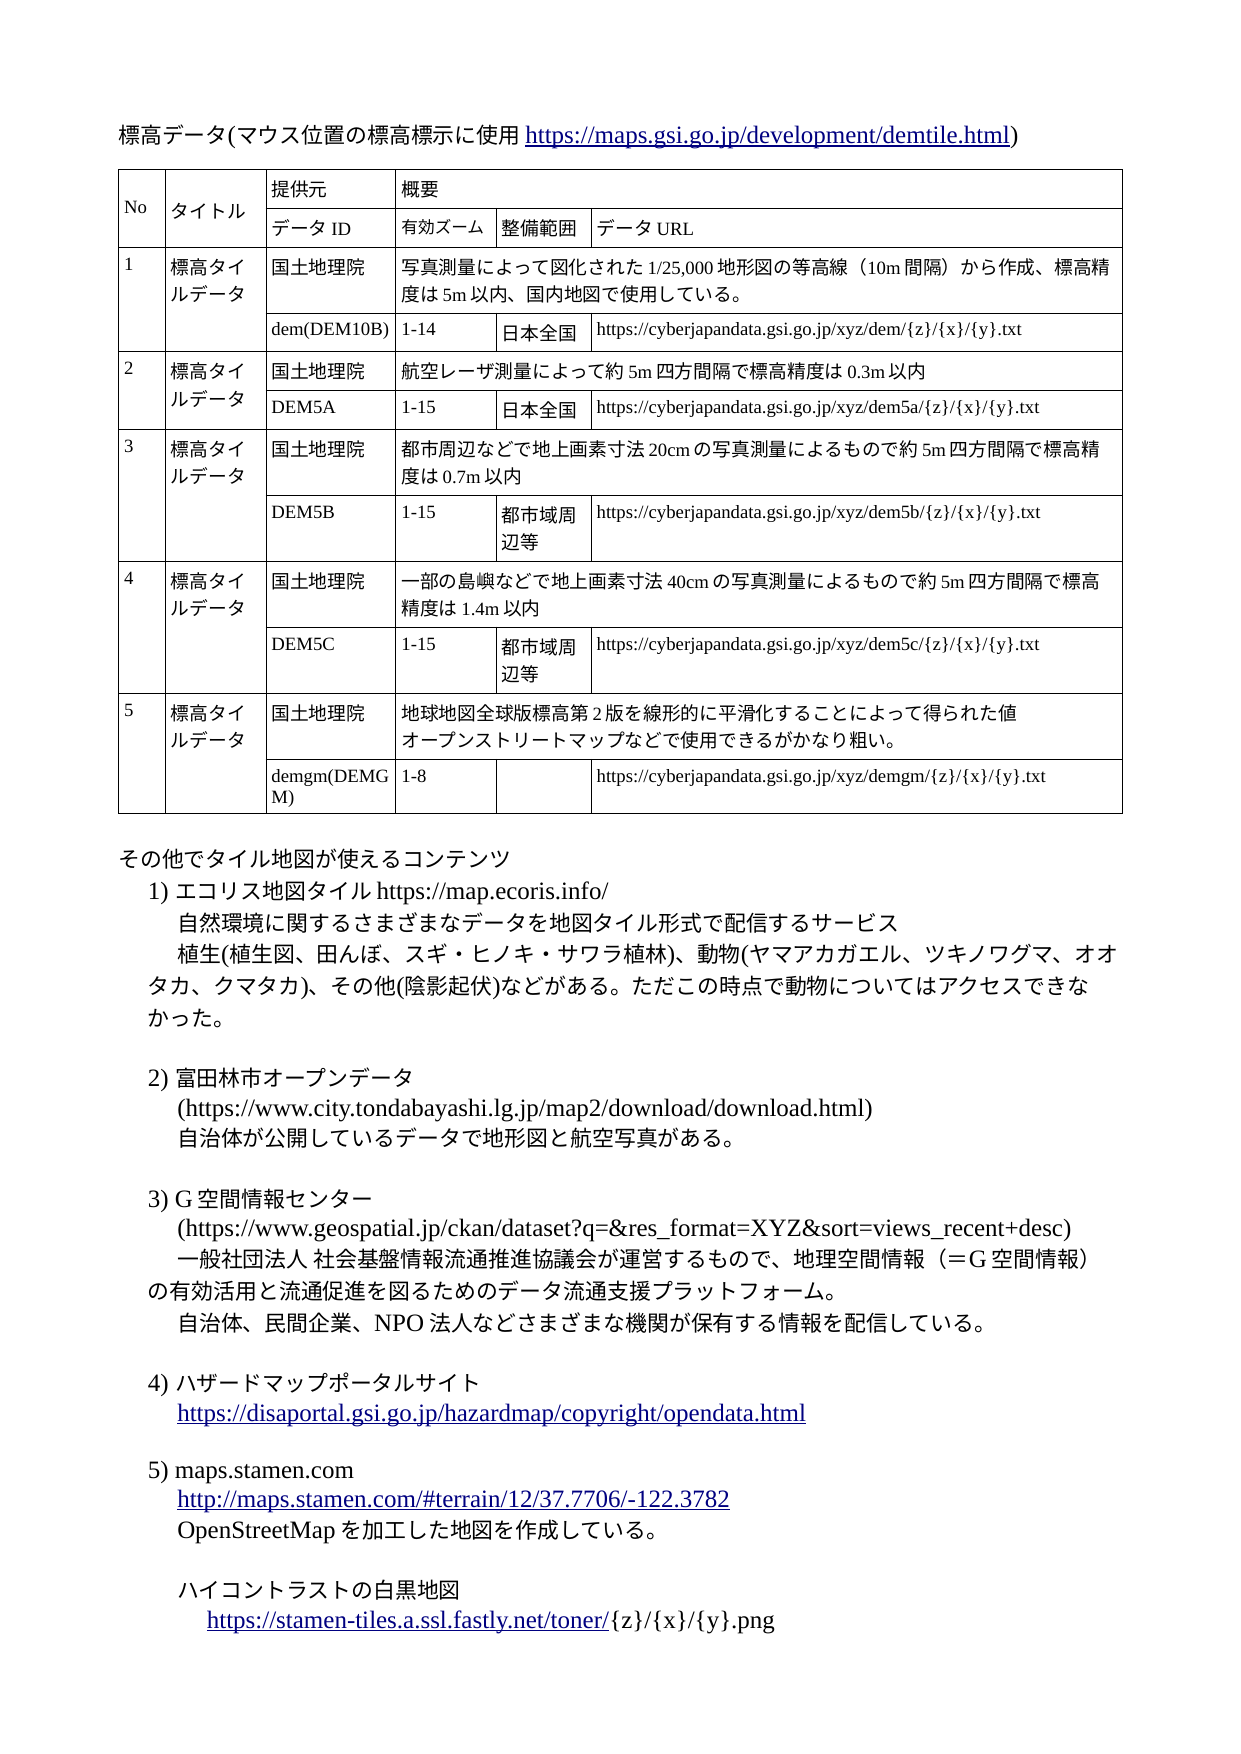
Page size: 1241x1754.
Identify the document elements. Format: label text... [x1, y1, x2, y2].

table_cell DEM5C [267, 628, 395, 693]
text https://disaportal.gsi.go.jp/hazardmap/copyright/opendata.html [148, 1398, 1122, 1426]
text 自治体が公開しているデータで地形図と航空写真がある。 [148, 1121, 1122, 1153]
table_cell 国土地理院 [267, 248, 395, 312]
table_cell 標高タイルデータ [166, 248, 266, 351]
table_cell 1-15 [396, 391, 496, 429]
table_header 概要 [396, 170, 1122, 208]
text 自然環境に関するさまざまなデータを地図タイル形式で配信するサービス [148, 906, 1122, 937]
table_cell demgm(DEMGM) [267, 760, 395, 813]
table_cell DEM5A [267, 391, 395, 429]
table_header 国土地理院 [267, 562, 395, 627]
text 標高データ(マウス位置の標高標示に使用 https://maps.gsi.go.jp/development/demtile.html) [118, 118, 1122, 150]
text (https://www.city.tondabayashi.lg.jp/map2/download/download.html) [148, 1093, 1122, 1121]
text 4) ハザードマップポータルサイト [118, 1366, 1122, 1398]
table_cell 1-14 [396, 314, 496, 351]
table_header No [119, 170, 165, 247]
text OpenStreetMapを加工した地図を作成している。 [148, 1513, 1122, 1544]
table_cell 3 [119, 430, 165, 561]
table_cell 写真測量によって図化された1/25,000地形図の等高線（10m間隔）から作成、標高精度は5m以内、国内地図で使用している。 [396, 248, 1122, 312]
table_cell 1-15 [396, 496, 496, 561]
text その他でタイル地図が使えるコンテンツ [118, 842, 1122, 874]
table_cell 航空レーザ測量によって約5m四方間隔で標高精度は0.3m以内 [396, 352, 1122, 390]
text 自治体、民間企業、NPO法人などさまざまな機関が保有する情報を配信している。 [148, 1306, 1122, 1337]
table_cell 国土地理院 [267, 352, 395, 390]
text 3) G空間情報センター [118, 1182, 1122, 1213]
table_cell https://cyberjapandata.gsi.go.jp/xyz/dem/{z}/{x}/{y}.txt [592, 314, 1122, 351]
table_cell 2 [119, 352, 165, 429]
table_cell 日本全国 [497, 391, 591, 429]
table_header 提供元 [267, 170, 395, 208]
text ハイコントラストの白黒地図 [148, 1573, 1122, 1605]
text 1) エコリス地図タイル https://map.ecoris.info/ [118, 874, 1122, 906]
text (https://www.geospatial.jp/ckan/dataset?q=&res_format=XYZ&sort=views_recent+desc) [148, 1213, 1122, 1242]
text http://maps.stamen.com/#terrain/12/37.7706/-122.3782 [148, 1484, 1122, 1513]
table_header 国土地理院 [267, 694, 395, 759]
table_header 4 [119, 562, 165, 693]
table_cell [497, 760, 591, 813]
table_cell 整備範囲 [497, 209, 591, 247]
table_cell dem(DEM10B) [267, 314, 395, 351]
table_cell 国土地理院 [267, 430, 395, 495]
table_cell データURL [592, 209, 1122, 247]
table_cell 1-8 [396, 760, 496, 813]
table_header 標高タイルデータ [166, 694, 266, 813]
table_cell 都市周辺などで地上画素寸法20cmの写真測量によるもので約5m四方間隔で標高精度は0.7m以内 [396, 430, 1122, 495]
table_header 地球地図全球版標高第2版を線形的に平滑化することによって得られた値 オープンストリートマップなどで使用できるがかなり粗い。 [396, 694, 1122, 759]
table_cell https://cyberjapandata.gsi.go.jp/xyz/demgm/{z}/{x}/{y}.txt [592, 760, 1122, 813]
table_cell 1 [119, 248, 165, 351]
table_header 5 [119, 694, 165, 813]
table_header 標高タイルデータ [166, 562, 266, 693]
table_cell 都市域周辺等 [497, 628, 591, 693]
table_cell 標高タイルデータ [166, 430, 266, 561]
text 一般社団法人 社会基盤情報流通推進協議会が運営するもので、地理空間情報（＝G空間情報）の有効活用と流通促進を図るためのデータ流通支援プラットフォーム。 [148, 1242, 1122, 1306]
table_header タイトル [166, 170, 266, 247]
table_cell DEM5B [267, 496, 395, 561]
table_cell データID [267, 209, 395, 247]
text https://stamen-tiles.a.ssl.fastly.net/toner/{z}/{x}/{y}.png [177, 1605, 1122, 1633]
table_header 一部の島嶼などで地上画素寸法40cmの写真測量によるもので約5m四方間隔で標高精度は1.4m以内 [396, 562, 1122, 627]
table_cell https://cyberjapandata.gsi.go.jp/xyz/dem5a/{z}/{x}/{y}.txt [592, 391, 1122, 429]
table_cell 日本全国 [497, 314, 591, 351]
table_cell 標高タイルデータ [166, 352, 266, 429]
table_cell 1-15 [396, 628, 496, 693]
text 2) 富田林市オープンデータ [118, 1061, 1122, 1093]
text 植生(植生図、田んぼ、スギ・ヒノキ・サワラ植林)、動物(ヤマアカガエル、ツキノワグマ、オオタカ、クマタカ)、その他(陰影起伏)などがある。ただこの時点で動物についてはアクセスできなかった。 [148, 937, 1122, 1032]
table_cell https://cyberjapandata.gsi.go.jp/xyz/dem5b/{z}/{x}/{y}.txt [592, 496, 1122, 561]
table_cell 都市域周辺等 [497, 496, 591, 561]
table_cell https://cyberjapandata.gsi.go.jp/xyz/dem5c/{z}/{x}/{y}.txt [592, 628, 1122, 693]
text 5) maps.stamen.com [118, 1455, 1122, 1484]
table_cell 有効ズーム [396, 209, 496, 247]
